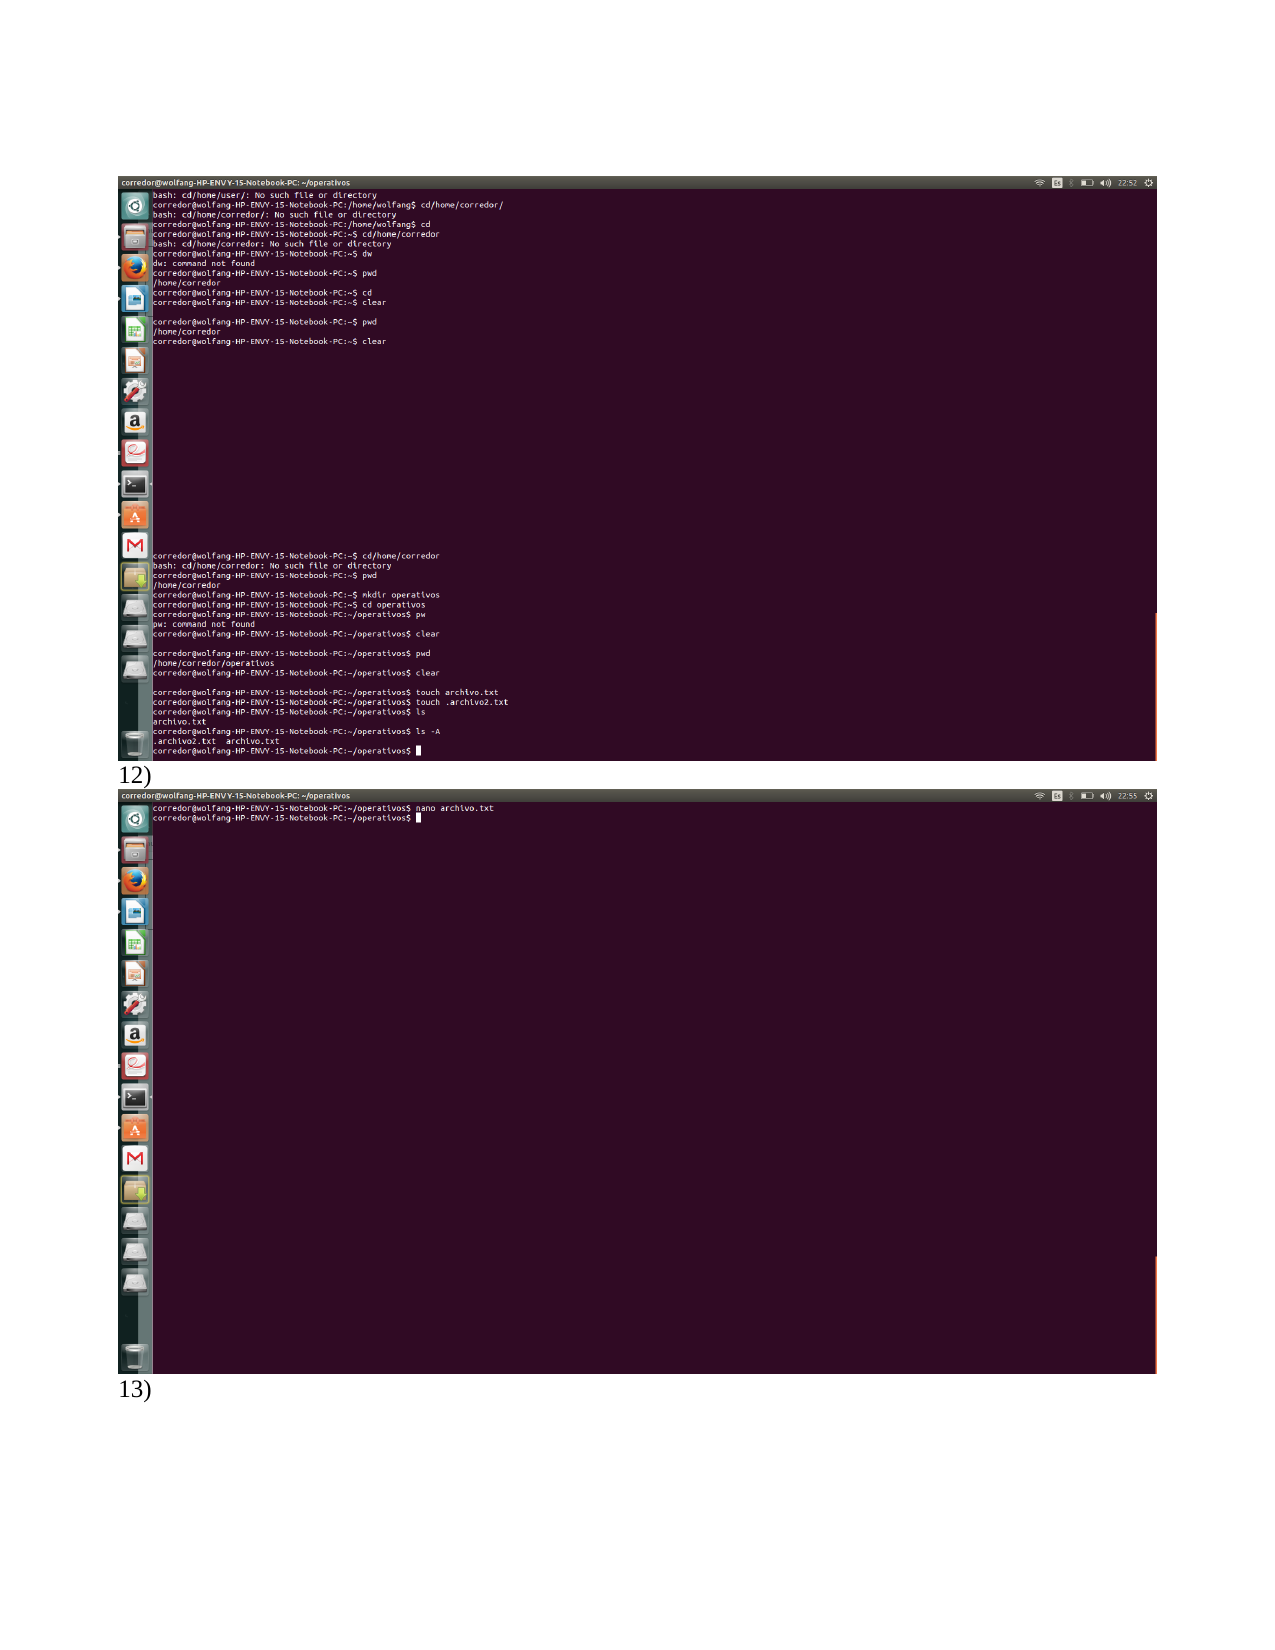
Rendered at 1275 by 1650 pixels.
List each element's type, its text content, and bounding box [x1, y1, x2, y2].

text 12) [118, 761, 1157, 789]
picture [118, 176, 1157, 761]
picture [118, 789, 1157, 1374]
text 13) [118, 1374, 1157, 1402]
